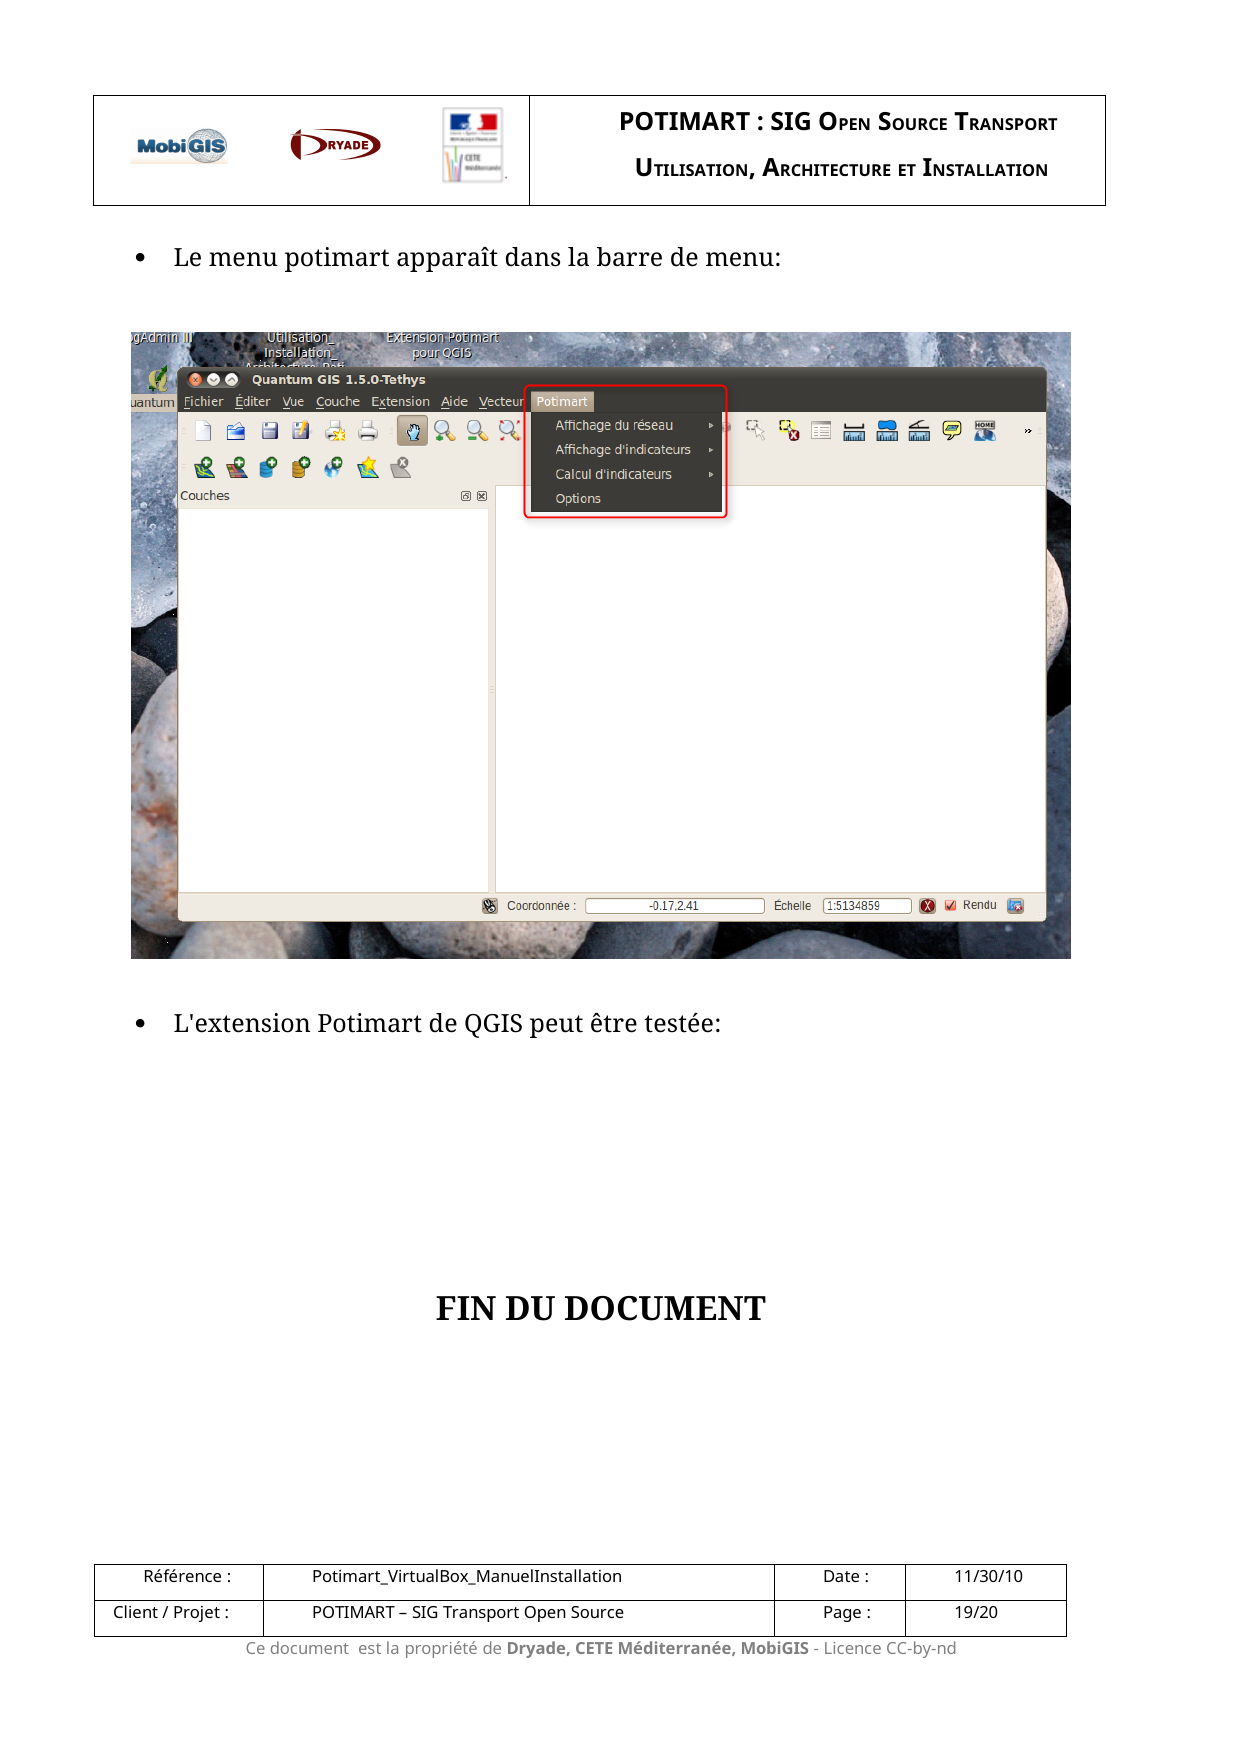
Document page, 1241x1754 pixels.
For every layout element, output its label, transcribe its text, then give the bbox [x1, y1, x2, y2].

picture [441, 106, 507, 185]
picture [130, 127, 228, 164]
list L'extension Potimart de QGIS peut être testée: [136, 1006, 1107, 1039]
picture [131, 332, 1071, 959]
list Le menu potimart apparaît dans la barre de menu: [136, 239, 1107, 273]
picture [289, 129, 381, 160]
text FIN DU DOCUMENT [94, 1284, 1107, 1330]
